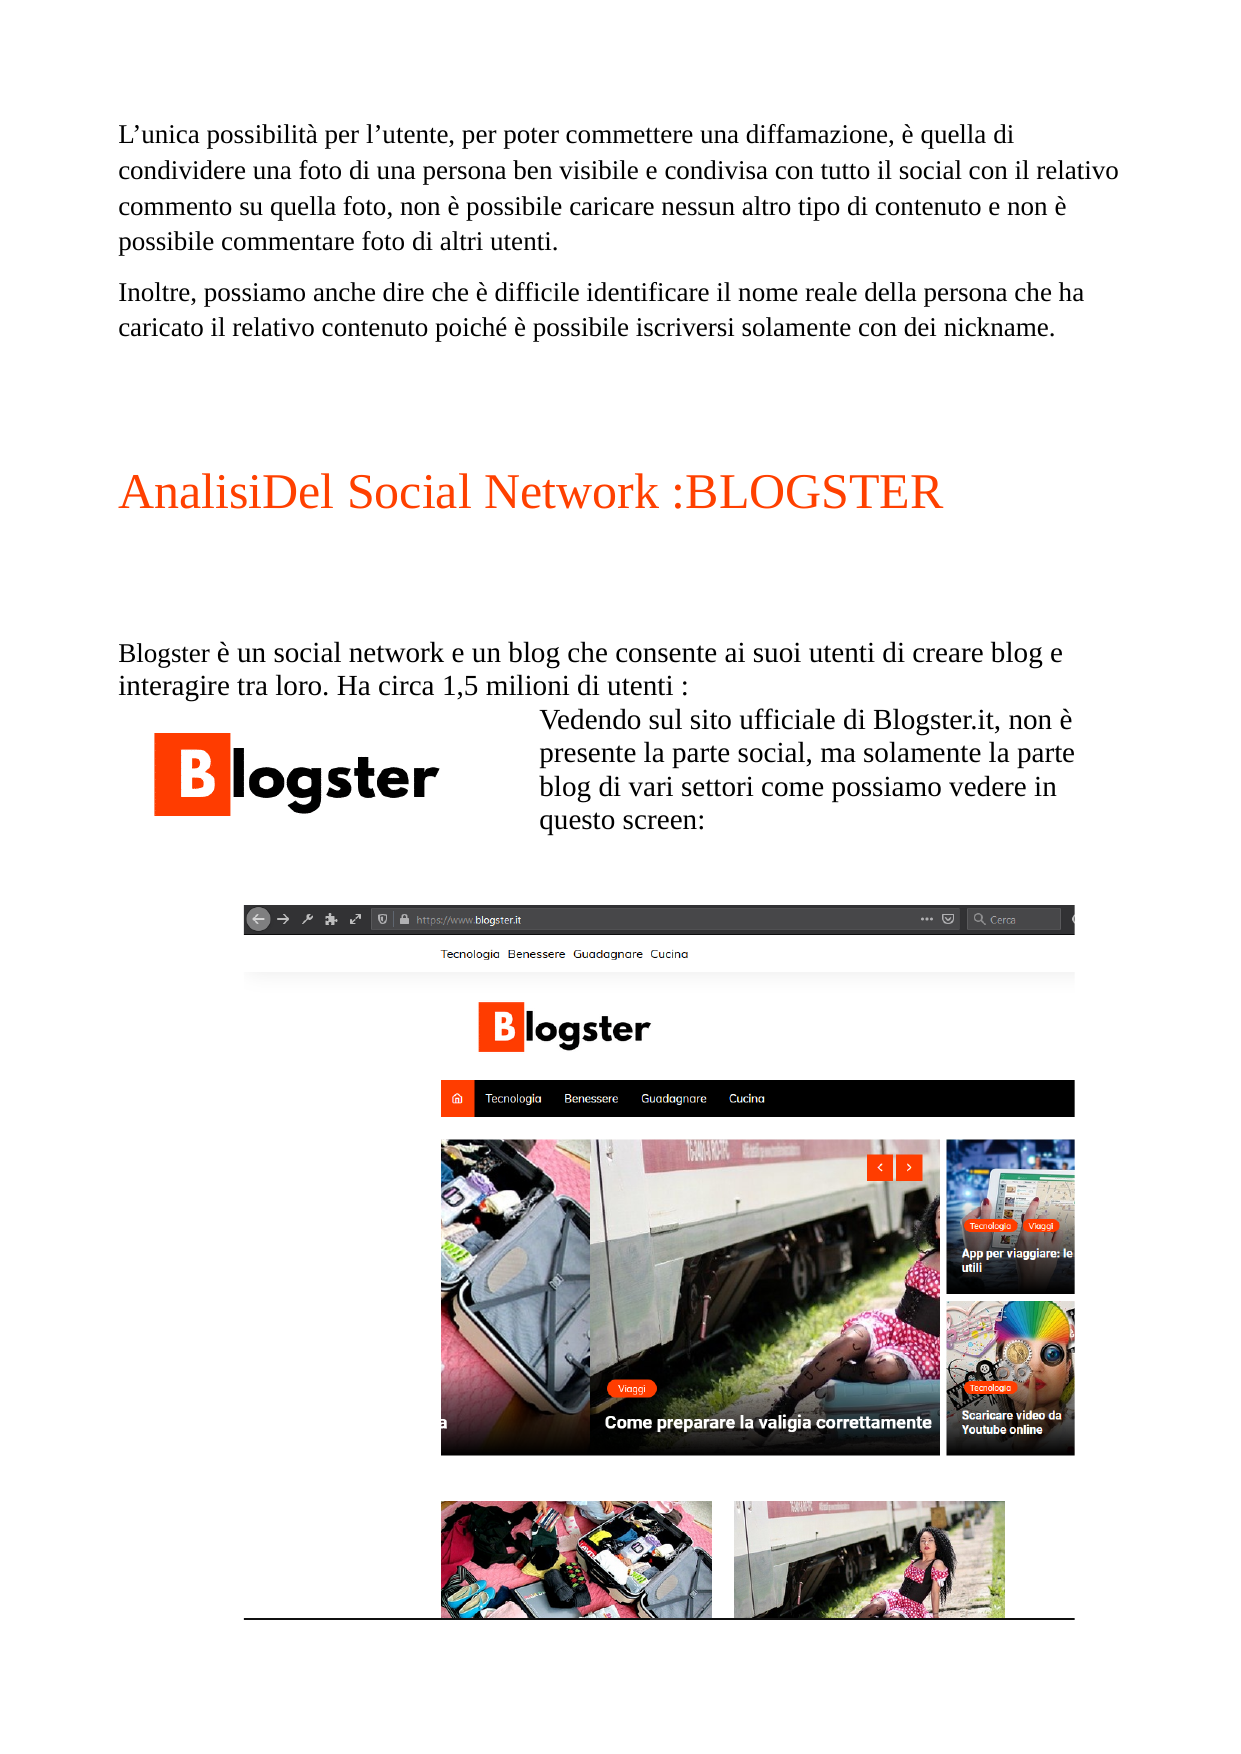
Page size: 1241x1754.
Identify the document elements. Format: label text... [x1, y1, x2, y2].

text L’unica possibilità per l’utente, per poter commettere una diffamazione, è quella di condividere una foto di una persona ben visibile e condivisa con tutto il social con il relativo commento su quella foto, non è possibile caricare nessun altro tipo di contenuto e non è possibile commentare foto di altri utenti. [118, 118, 1122, 256]
picture [243, 905, 1075, 1620]
picture [91, 721, 539, 825]
text AnalisiDel Social Network :BLOGSTER [118, 462, 1122, 520]
text Blogster è un social network e un blog che consente ai suoi utenti di creare blog e interagire tra loro. Ha circa 1,5 milioni di utenti : [118, 635, 1122, 702]
text Inoltre, possiamo anche dire che è difficile identificare il nome reale della persona che ha caricato il relativo contenuto poiché è possibile iscriversi solamente con dei nickname. [118, 276, 1122, 342]
text Vedendo sul sito ufficiale di Blogster.it, non è presente la parte social, ma solamente la parte blog di vari settori come possiamo vedere in questo screen: [118, 702, 1122, 836]
